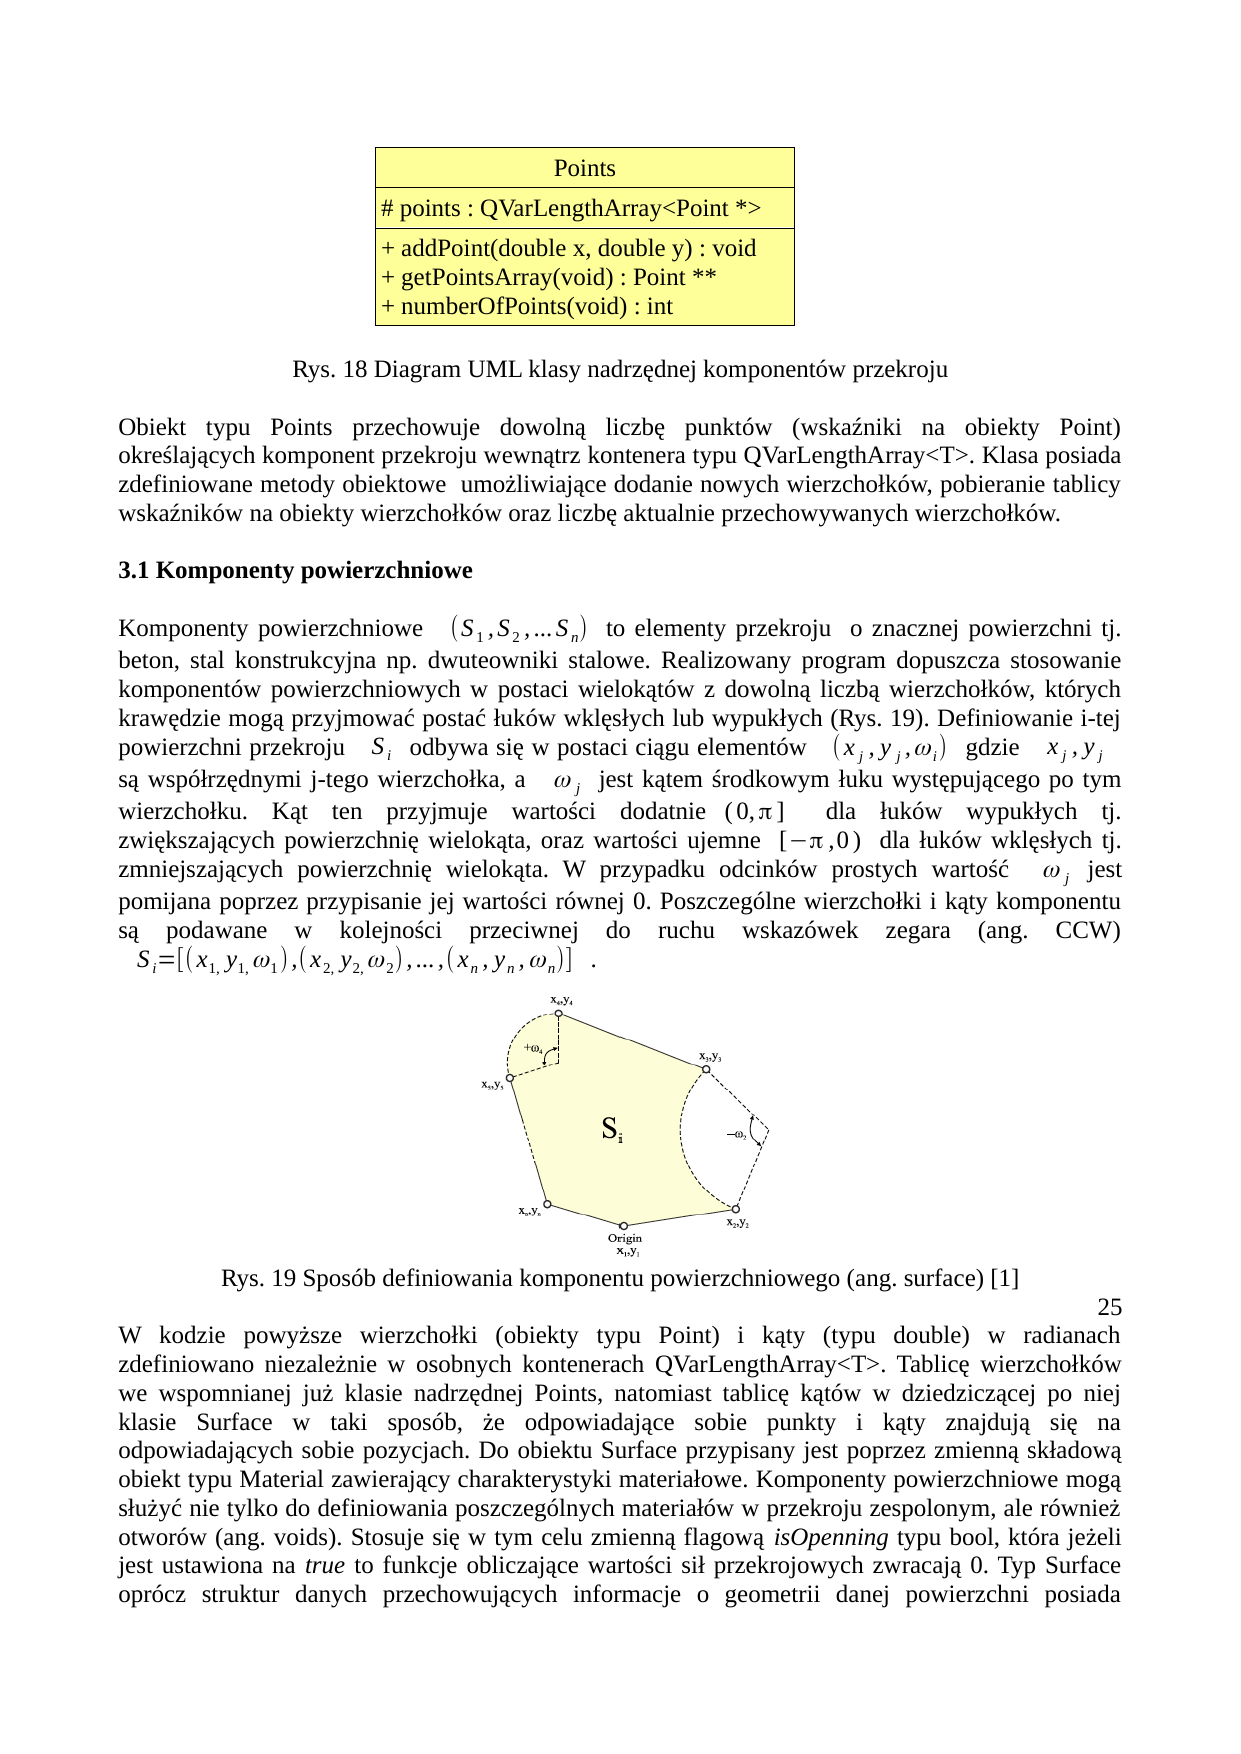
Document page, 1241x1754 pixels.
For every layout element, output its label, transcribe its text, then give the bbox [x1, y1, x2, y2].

text Rys. 19 Sposób definiowania komponentu powierzchniowego (ang. surface) [1] [118, 976, 1122, 1292]
text Obiekt typu Points przechowuje dowolną liczbę punktów (wskaźniki na obiekty Point) określających komponent przekroju wewnątrz kontenera typu QVarLengthArray<T>. Klasa posiada zdefiniowane metody obiektowe umożliwiające dodanie nowych wierzchołków, pobieranie tablicy wskaźników na obiekty wierzchołków oraz liczbę aktualnie przechowywanych wierzchołków. [118, 412, 1122, 527]
text 25 [118, 1292, 1122, 1321]
text Komponenty powierzchniowe to elementy przekroju o znacznej powierzchni tj. beton, stal konstrukcyjna np. dwuteowniki stalowe. Realizowany program dopuszcza stosowanie komponentów powierzchniowych w postaci wielokątów z dowolną liczbą wierzchołków, których krawędzie mogą przyjmować postać łuków wklęsłych lub wypukłych (Rys. 19). Definiowanie i-tej powierzchni przekroju odbywa się w postaci ciągu elementów gdzie są współrzędnymi j-tego wierzchołka, a jest kątem środkowym łuku występującego po tym wierzchołku. Kąt ten przyjmuje wartości dodatnie dla łuków wypukłych tj. zwiększających powierzchnię wielokąta, oraz wartości ujemnedla łuków wklęsłych tj. zmniejszających powierzchnię wielokąta. W przypadku odcinków prostych wartość jest pomijana poprzez przypisanie jej wartości równej 0. Poszczególne wierzchołki i kąty komponentu są podawane w kolejności przeciwnej do ruchu wskazówek zegara (ang. CCW) . [118, 613, 1122, 976]
text W kodzie powyższe wierzchołki (obiekty typu Point) i kąty (typu double) w radianach zdefiniowano niezależnie w osobnych kontenerach QVarLengthArray<T>. Tablicę wierzchołków we wspomnianej już klasie nadrzędnej Points, natomiast tablicę kątów w dziedziczącej po niej klasie Surface w taki sposób, że odpowiadające sobie punkty i kąty znajdują się na odpowiadających sobie pozycjach. Do obiektu Surface przypisany jest poprzez zmienną składową obiekt typu Material zawierający charakterystyki materiałowe. Komponenty powierzchniowe mogą służyć nie tylko do definiowania poszczególnych materiałów w przekroju zespolonym, ale również otworów (ang. voids). Stosuje się w tym celu zmienną flagową isOpenning typu bool, która jeżeli jest ustawiona na true to funkcje obliczające wartości sił przekrojowych zwracają 0. Typ Surface oprócz struktur danych przechowujących informacje o geometrii danej powierzchni posiada [118, 1321, 1122, 1608]
text Rys. 18 Diagram UML klasy nadrzędnej komponentów przekroju [118, 354, 1122, 383]
text 3.1 Komponenty powierzchniowe [118, 555, 1122, 584]
picture [464, 990, 777, 1264]
table_header Points [376, 148, 794, 187]
table_cell + addPoint(double x, double y) : void + getPointsArray(void) : Point ** + numberOfPoints(void) : int [376, 229, 794, 325]
table_cell # points : QVarLengthArray<Point *> [376, 188, 794, 227]
